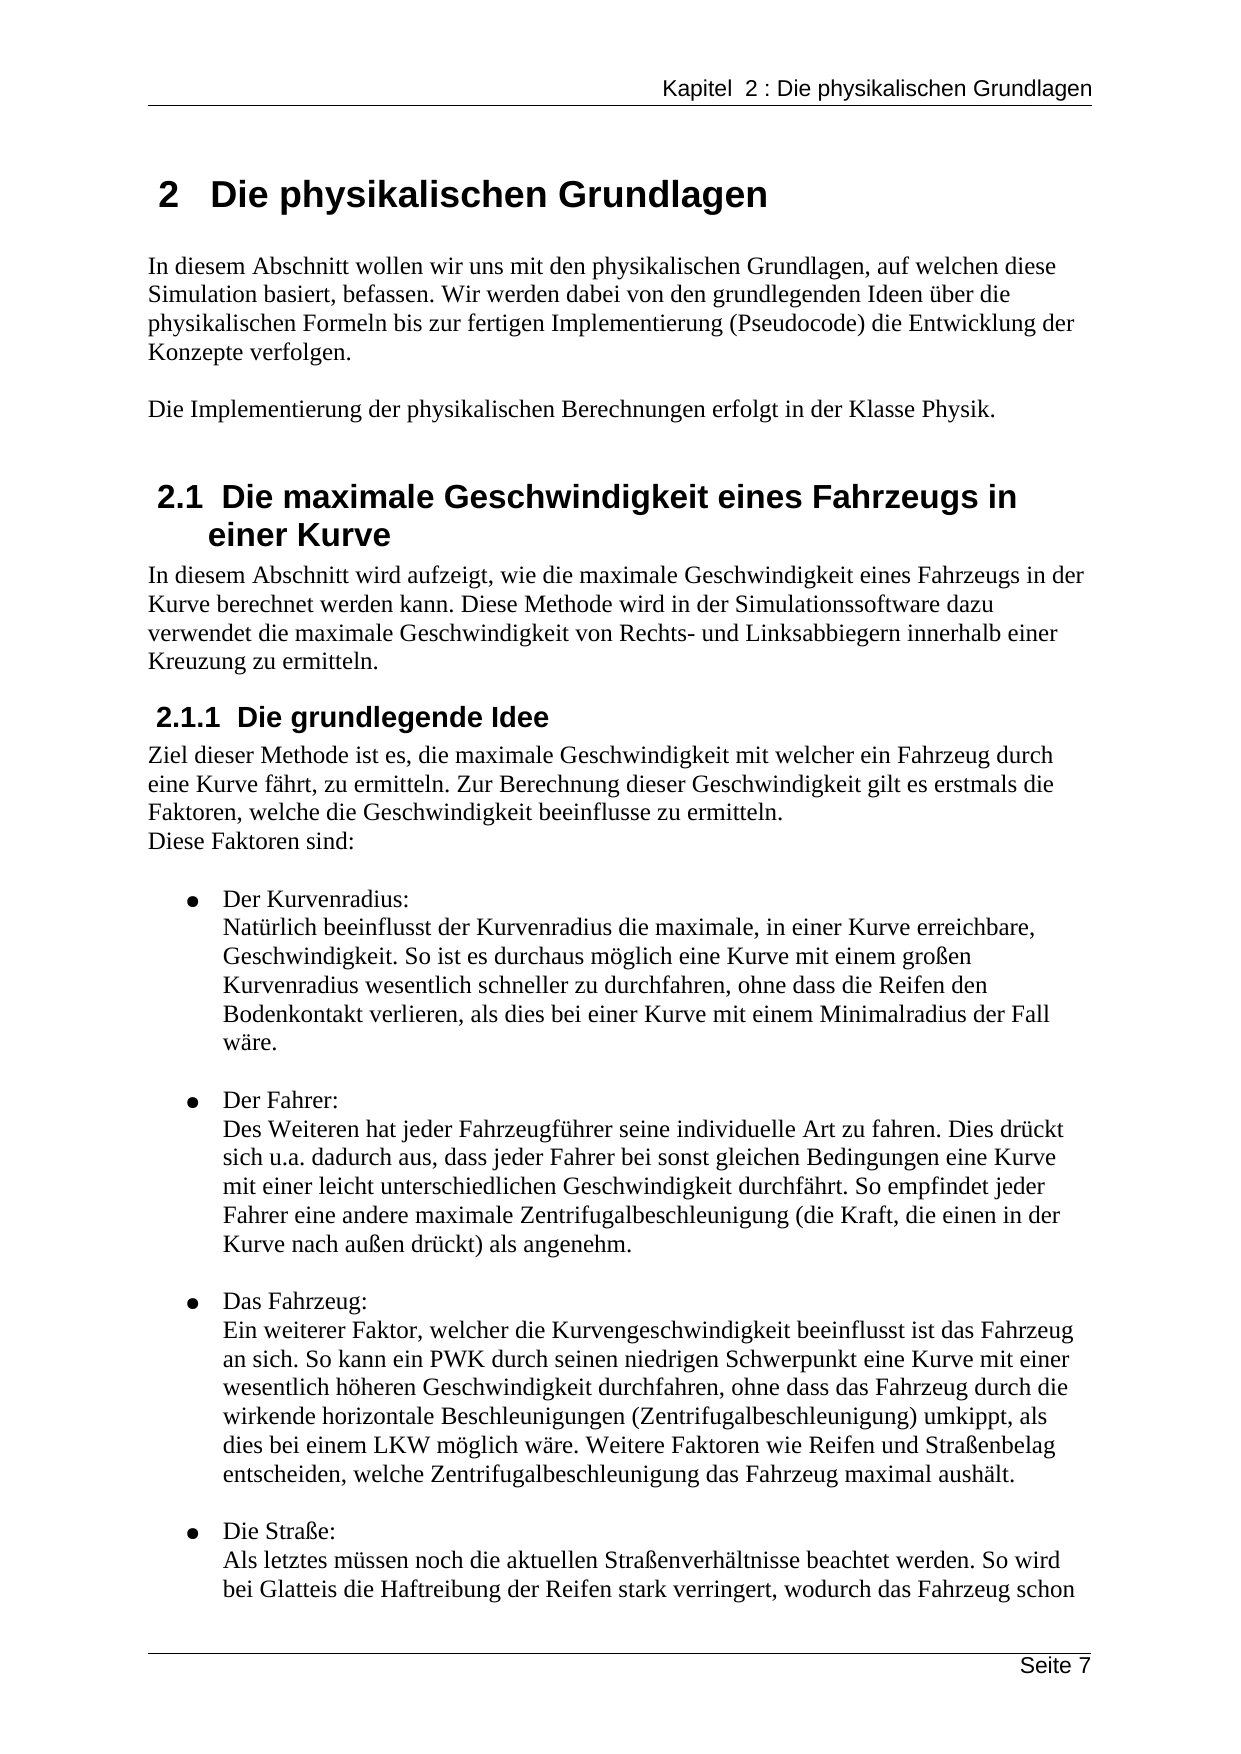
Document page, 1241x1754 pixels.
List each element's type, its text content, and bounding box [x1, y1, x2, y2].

text Ziel dieser Methode ist es, die maximale Geschwindigkeit mit welcher ein Fahrzeug durch eine Kurve fährt, zu ermitteln. Zur Berechnung dieser Geschwindigkeit gilt es erstmals die Faktoren, welche die Geschwindigkeit beeinflusse zu ermitteln. [148, 740, 1092, 826]
text Die Implementierung der physikalischen Berechnungen erfolgt in der Klasse Physik. [148, 394, 1092, 423]
list Ein weiterer Faktor, welcher die Kurvengeschwindigkeit beeinflusst ist das Fahrzeug an sich. So kann ein PWK durch seinen niedrigen Schwerpunkt eine Kurve mit einer wesentlich höheren Geschwindigkeit durchfahren, ohne dass das Fahrzeug durch die wirkende horizontale Beschleunigungen (Zentrifugalbeschleunigung) umkippt, als dies bei einem LKW möglich wäre. Weitere Faktoren wie Reifen und Straßenbelag entscheiden, welche Zentrifugalbeschleunigung das Fahrzeug maximal aushält. [185, 1315, 1092, 1487]
list Die Straße: [185, 1516, 1092, 1545]
list Des Weiteren hat jeder Fahrzeugführer seine individuelle Art zu fahren. Dies drückt sich u.a. dadurch aus, dass jeder Fahrer bei sonst gleichen Bedingungen eine Kurve mit einer leicht unterschiedlichen Geschwindigkeit durchfährt. So empfindet jeder Fahrer eine andere maximale Zentrifugalbeschleunigung (die Kraft, die einen in der Kurve nach außen drückt) als angenehm. [185, 1114, 1092, 1257]
list Der Kurvenradius: [185, 884, 1092, 912]
subtitle Die grundlegende Idee [148, 700, 1092, 734]
text Diese Faktoren sind: [148, 826, 1092, 855]
subtitle Die maximale Geschwindigkeit eines Fahrzeugs in einer Kurve [148, 477, 1092, 554]
subtitle Die physikalischen Grundlagen [148, 173, 1092, 216]
text In diesem Abschnitt wollen wir uns mit den physikalischen Grundlagen, auf welchen diese Simulation basiert, befassen. Wir werden dabei von den grundlegenden Ideen über die physikalischen Formeln bis zur fertigen Implementierung (Pseudocode) die Entwicklung der Konzepte verfolgen. [148, 251, 1092, 366]
list Der Fahrer: [185, 1085, 1092, 1114]
list Das Fahrzeug: [185, 1286, 1092, 1315]
list Als letztes müssen noch die aktuellen Straßenverhältnisse beachtet werden. So wird bei Glatteis die Haftreibung der Reifen stark verringert, wodurch das Fahrzeug schon [185, 1545, 1092, 1602]
text In diesem Abschnitt wird aufzeigt, wie die maximale Geschwindigkeit eines Fahrzeugs in der Kurve berechnet werden kann. Diese Methode wird in der Simulationssoftware dazu verwendet die maximale Geschwindigkeit von Rechts- und Linksabbiegern innerhalb einer Kreuzung zu ermitteln. [148, 560, 1092, 675]
list Natürlich beeinflusst der Kurvenradius die maximale, in einer Kurve erreichbare, Geschwindigkeit. So ist es durchaus möglich eine Kurve mit einem großen Kurvenradius wesentlich schneller zu durchfahren, ohne dass die Reifen den Bodenkontakt verlieren, als dies bei einer Kurve mit einem Minimalradius der Fall wäre. [185, 912, 1092, 1056]
